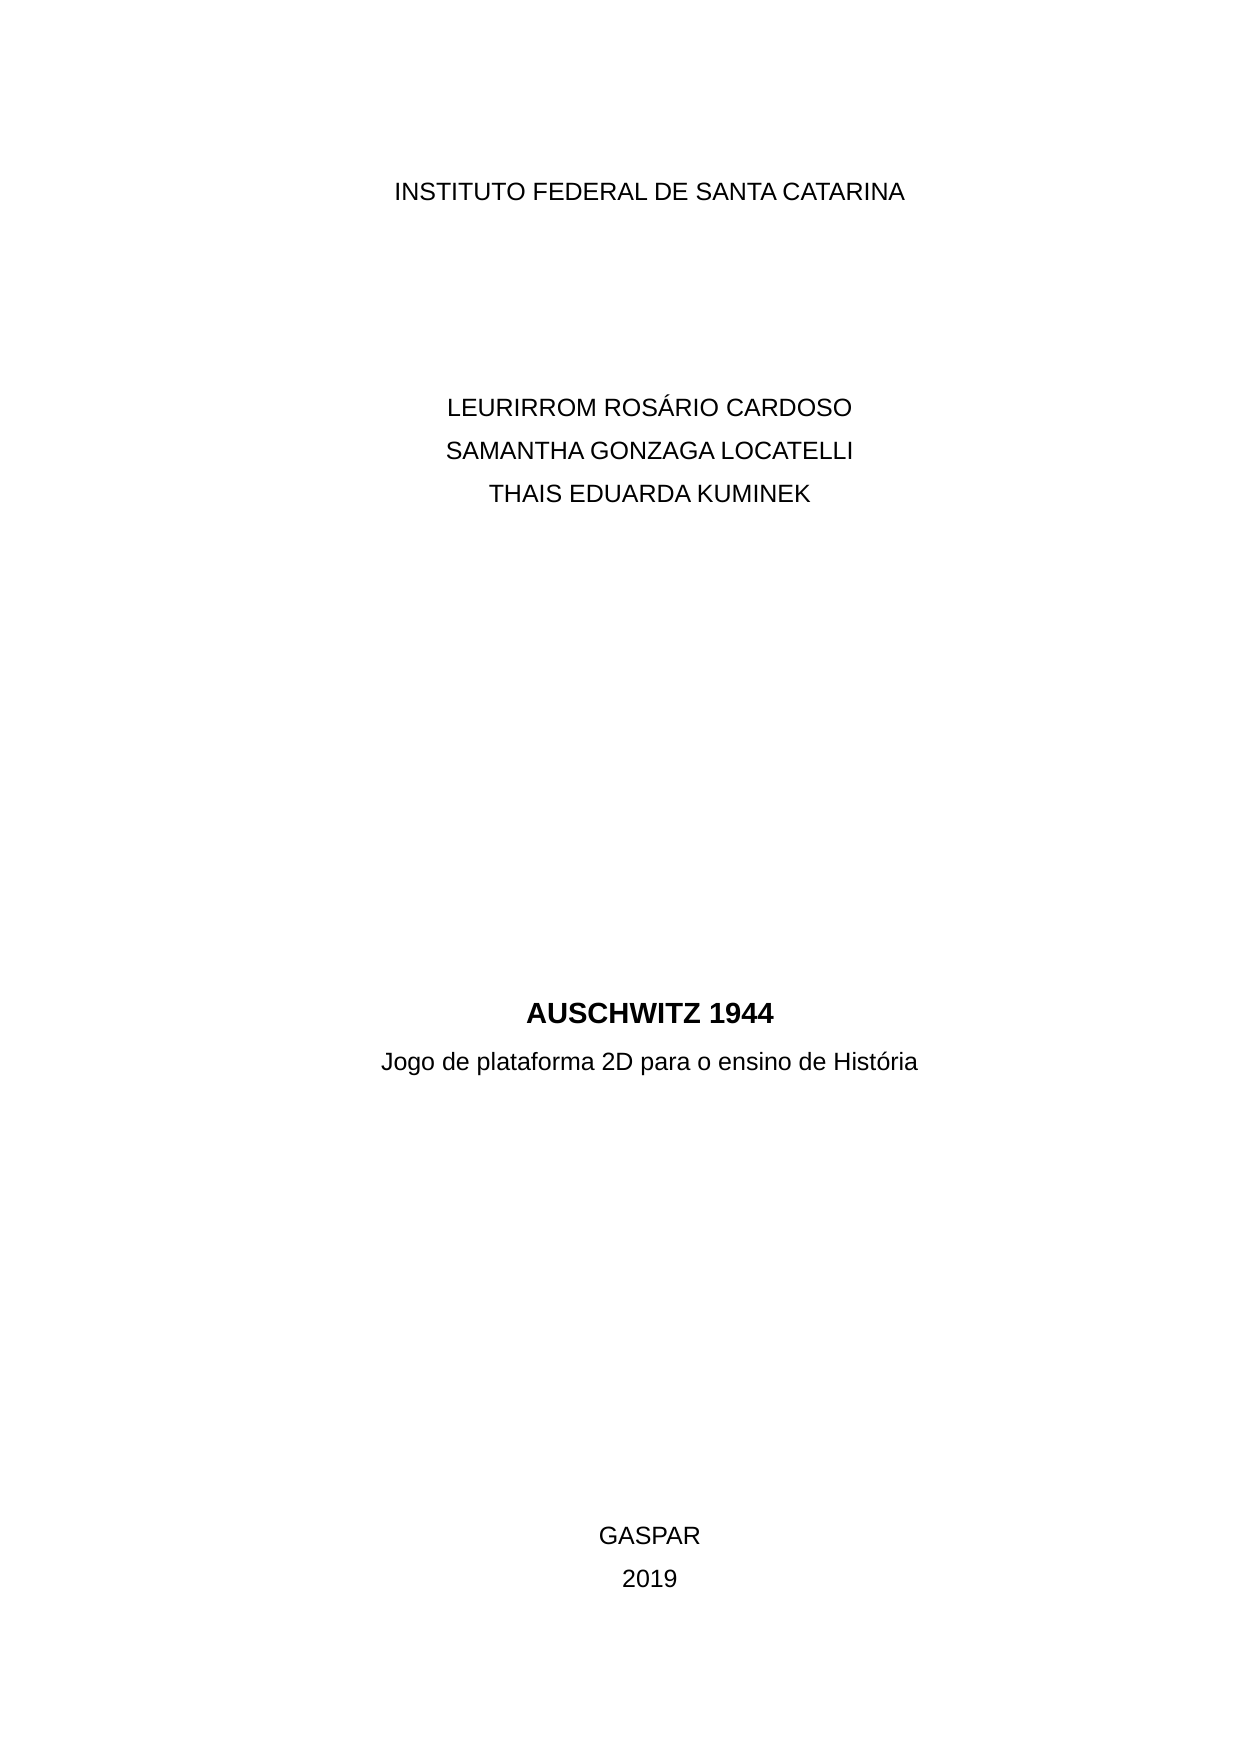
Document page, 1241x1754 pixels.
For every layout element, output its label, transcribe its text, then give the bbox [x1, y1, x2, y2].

text SAMANTHA GONZAGA LOCATELLI [177, 436, 1122, 465]
text Jogo de plataforma 2D para o ensino de História [177, 1047, 1122, 1076]
text THAIS EDUARDA KUMINEK [177, 479, 1122, 508]
text INSTITUTO FEDERAL DE SANTA CATARINA [177, 177, 1122, 206]
text 2019 [177, 1564, 1122, 1593]
text GASPAR [177, 1521, 1122, 1550]
text AUSCHWITZ 1944 [177, 997, 1122, 1030]
text LEURIRROM ROSÁRIO CARDOSO [177, 393, 1122, 422]
